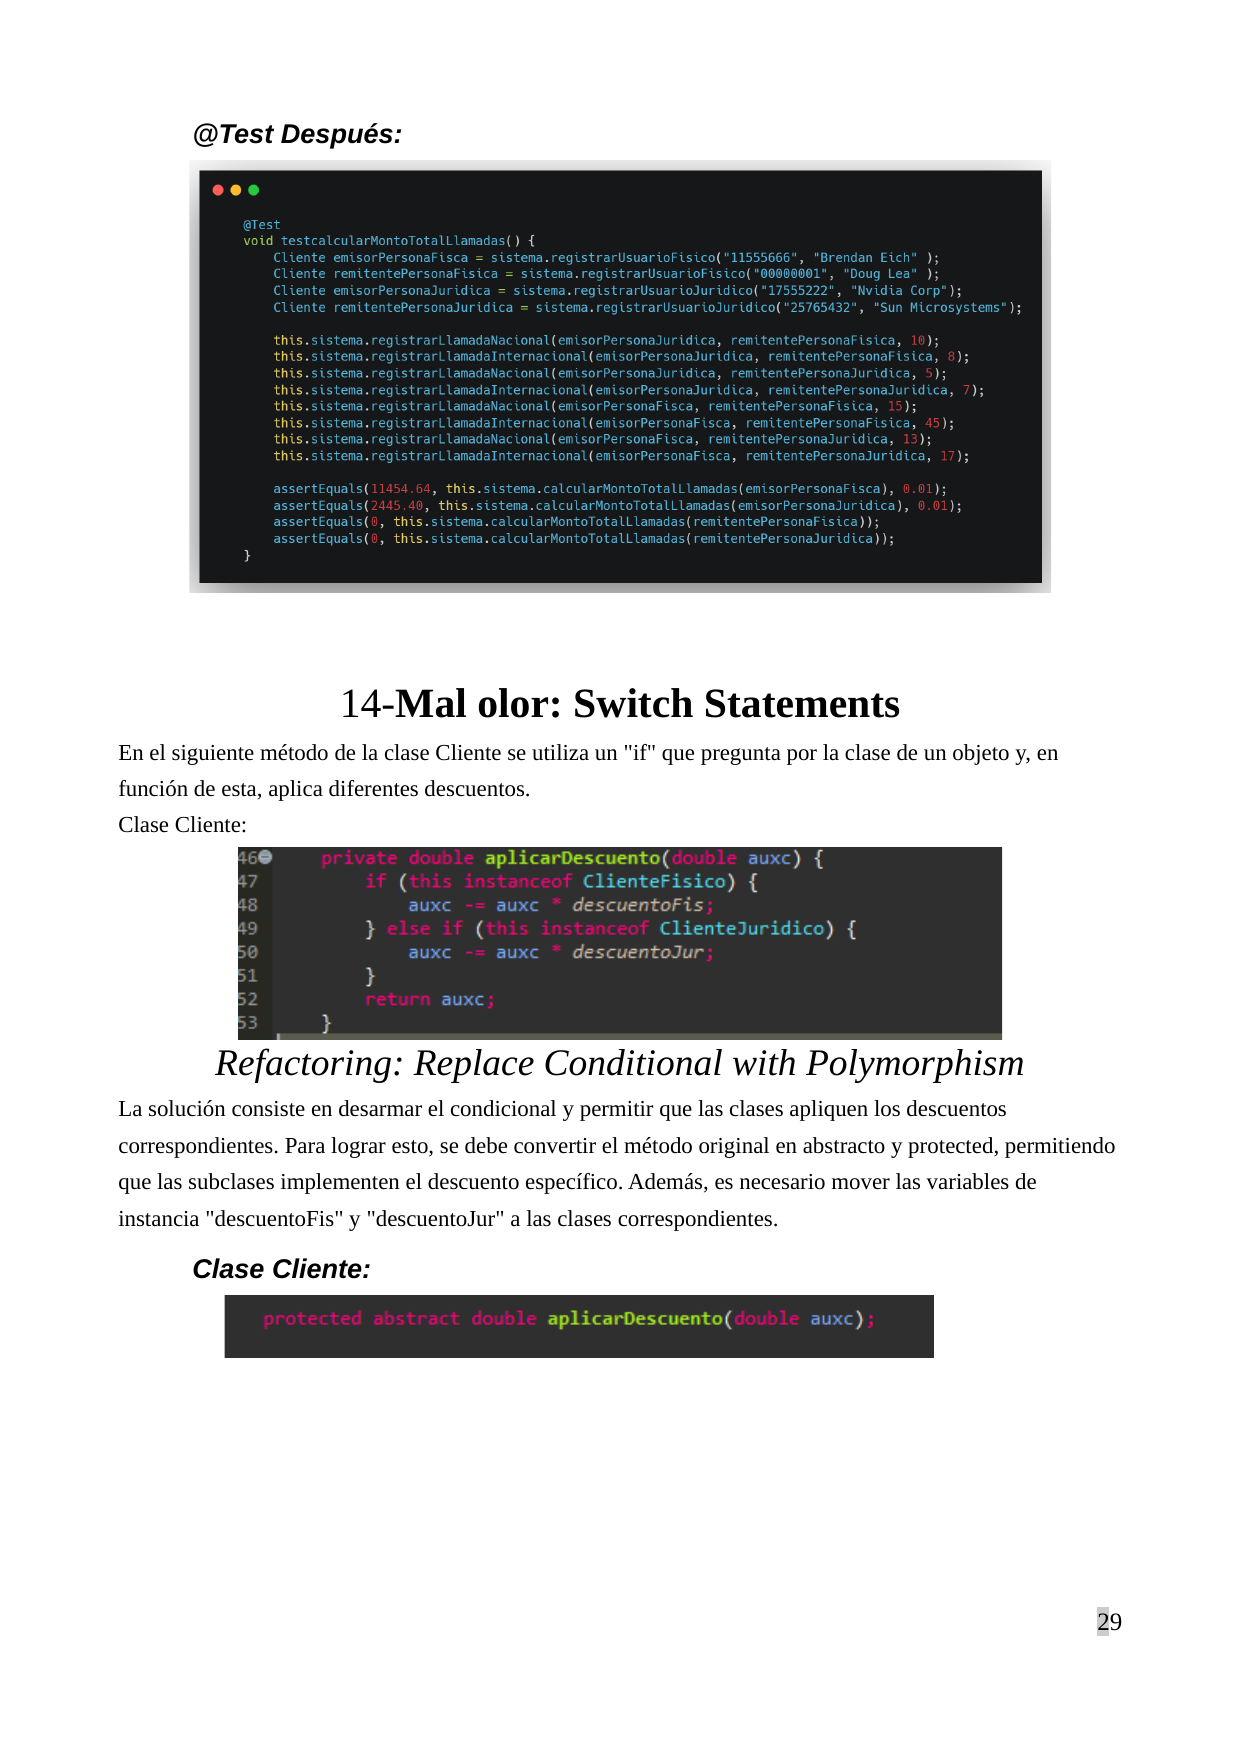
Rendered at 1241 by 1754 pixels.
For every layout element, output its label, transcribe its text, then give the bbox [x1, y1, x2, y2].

picture [189, 160, 1052, 593]
picture [224, 1295, 934, 1358]
subtitle 14-Mal olor: Switch Statements [118, 678, 1122, 726]
subtitle @Test Después: [118, 118, 1122, 149]
text La solución consiste en desarmar el condicional y permitir que las clases apliquen los descuentos correspondientes. Para lograr esto, se debe convertir el método original en abstracto y protected, permitiendo que las subclases implementen el descuento específico. Además, es necesario mover las variables de instancia "descuentoFis" y "descuentoJur" a las clases correspondientes. [118, 1096, 1122, 1231]
text Clase Cliente: [118, 811, 1122, 838]
subtitle Clase Cliente: [118, 1253, 1122, 1285]
text En el siguiente método de la clase Cliente se utiliza un "if" que pregunta por la clase de un objeto y, en función de esta, aplica diferentes descuentos. [118, 739, 1122, 801]
picture [238, 847, 1003, 1040]
subtitle Refactoring: Replace Conditional with Polymorphism [118, 868, 1122, 1083]
